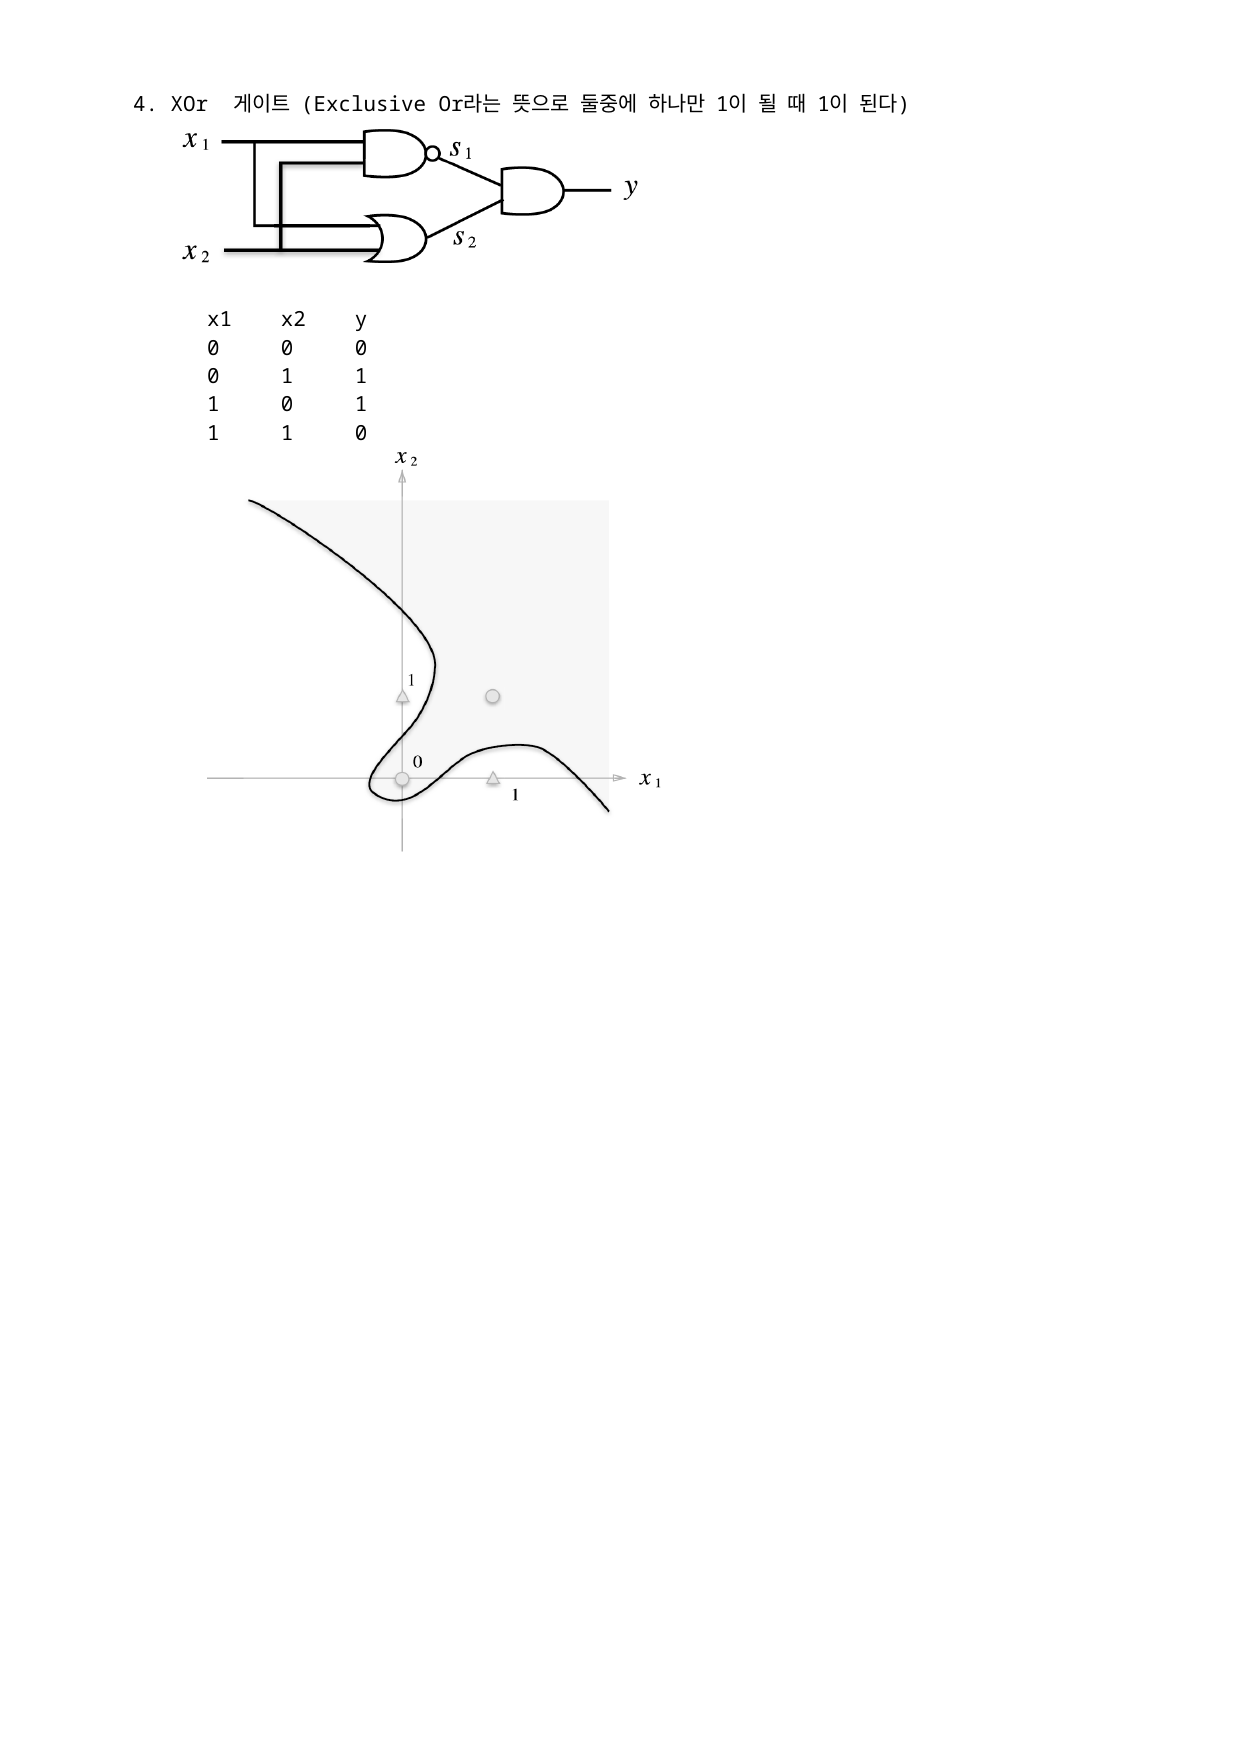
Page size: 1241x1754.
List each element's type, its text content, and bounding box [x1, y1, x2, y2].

text 0 0 0 [59, 333, 1181, 361]
text 4. XOr 게이트 (Exclusive Or라는 뜻으로 둘중에 하나만 1이 될 때 1이 된다) [59, 87, 1181, 118]
picture [199, 446, 663, 864]
text 1 0 1 [59, 389, 1181, 418]
text x1 x2 y [59, 304, 1181, 333]
text 1 1 0 [59, 418, 1181, 446]
picture [173, 125, 647, 276]
text 0 1 1 [59, 361, 1181, 389]
